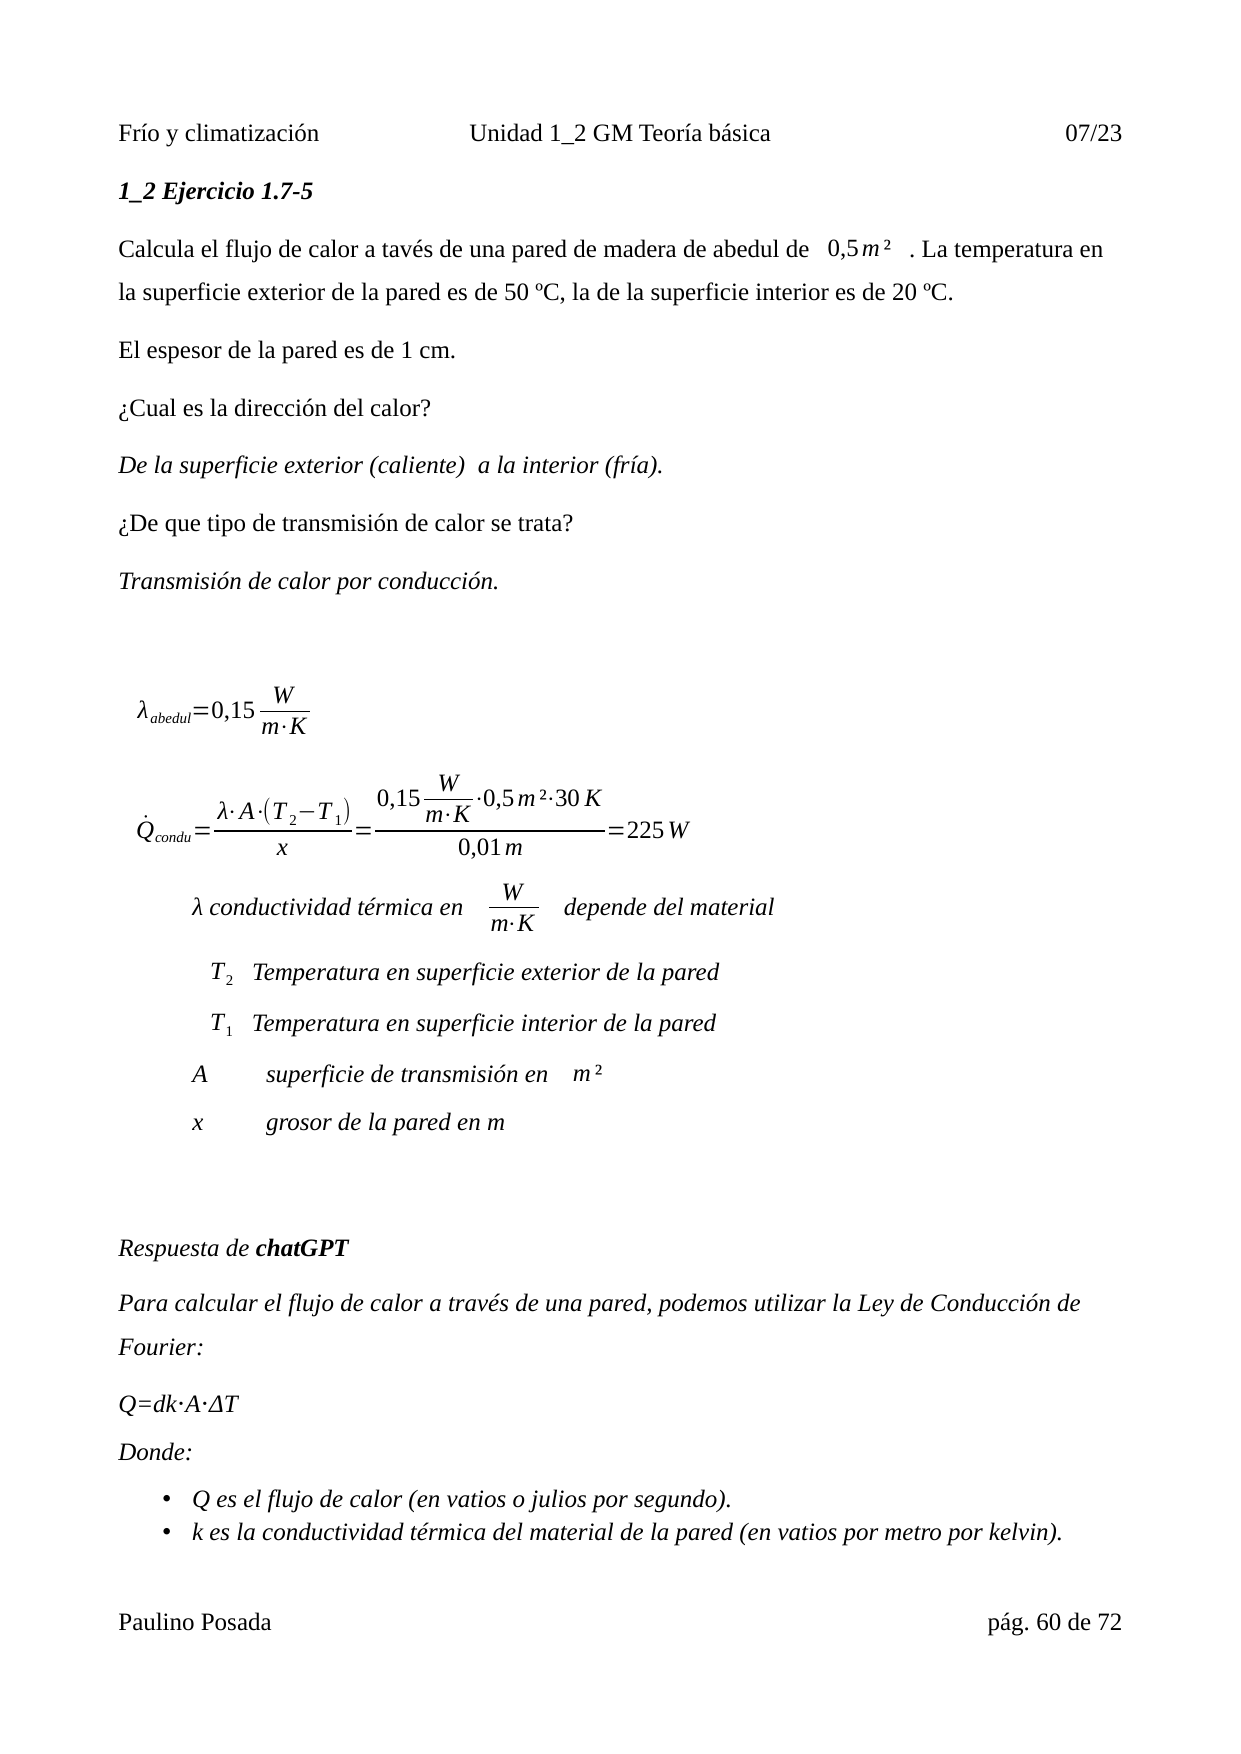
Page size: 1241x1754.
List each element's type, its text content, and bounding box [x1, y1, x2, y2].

text Calcula el flujo de calor a tavés de una pared de madera de abedul de. La temperatura en la superficie exterior de la pared es de 50 ºC, la de la superficie interior es de 20 ºC. [118, 234, 1122, 306]
text El espesor de la pared es de 1 cm. [118, 335, 1122, 364]
text 1_2 Ejercicio 1.7-5 [118, 176, 1122, 205]
text A superficie de transmisión en [118, 1059, 1122, 1088]
text De la superficie exterior (caliente) a la interior (fría). [118, 450, 1122, 479]
text Para calcular el flujo de calor a través de una pared, podemos utilizar la Ley de Conducción de Fourier: [118, 1288, 1122, 1360]
text Transmisión de calor por conducción. [118, 566, 1122, 594]
text Q=dk⋅A⋅ΔT​ [118, 1389, 1122, 1418]
text Temperatura en superficie exterior de la pared [118, 957, 1122, 989]
text Respuesta de chatGPT [118, 1233, 1122, 1262]
list k es la conductividad térmica del material de la pared (en vatios por metro por kelvin). [162, 1517, 1122, 1546]
text Temperatura en superficie interior de la pared [118, 1008, 1122, 1040]
text ¿Cual es la dirección del calor? [118, 393, 1122, 421]
text ¿De que tipo de transmisión de calor se trata? [118, 508, 1122, 537]
text x grosor de la pared en m [118, 1107, 1122, 1135]
list Q es el flujo de calor (en vatios o julios por segundo). [162, 1484, 1122, 1513]
text Donde: [118, 1437, 1122, 1466]
text λ conductividad térmica en depende del material [118, 879, 1122, 938]
